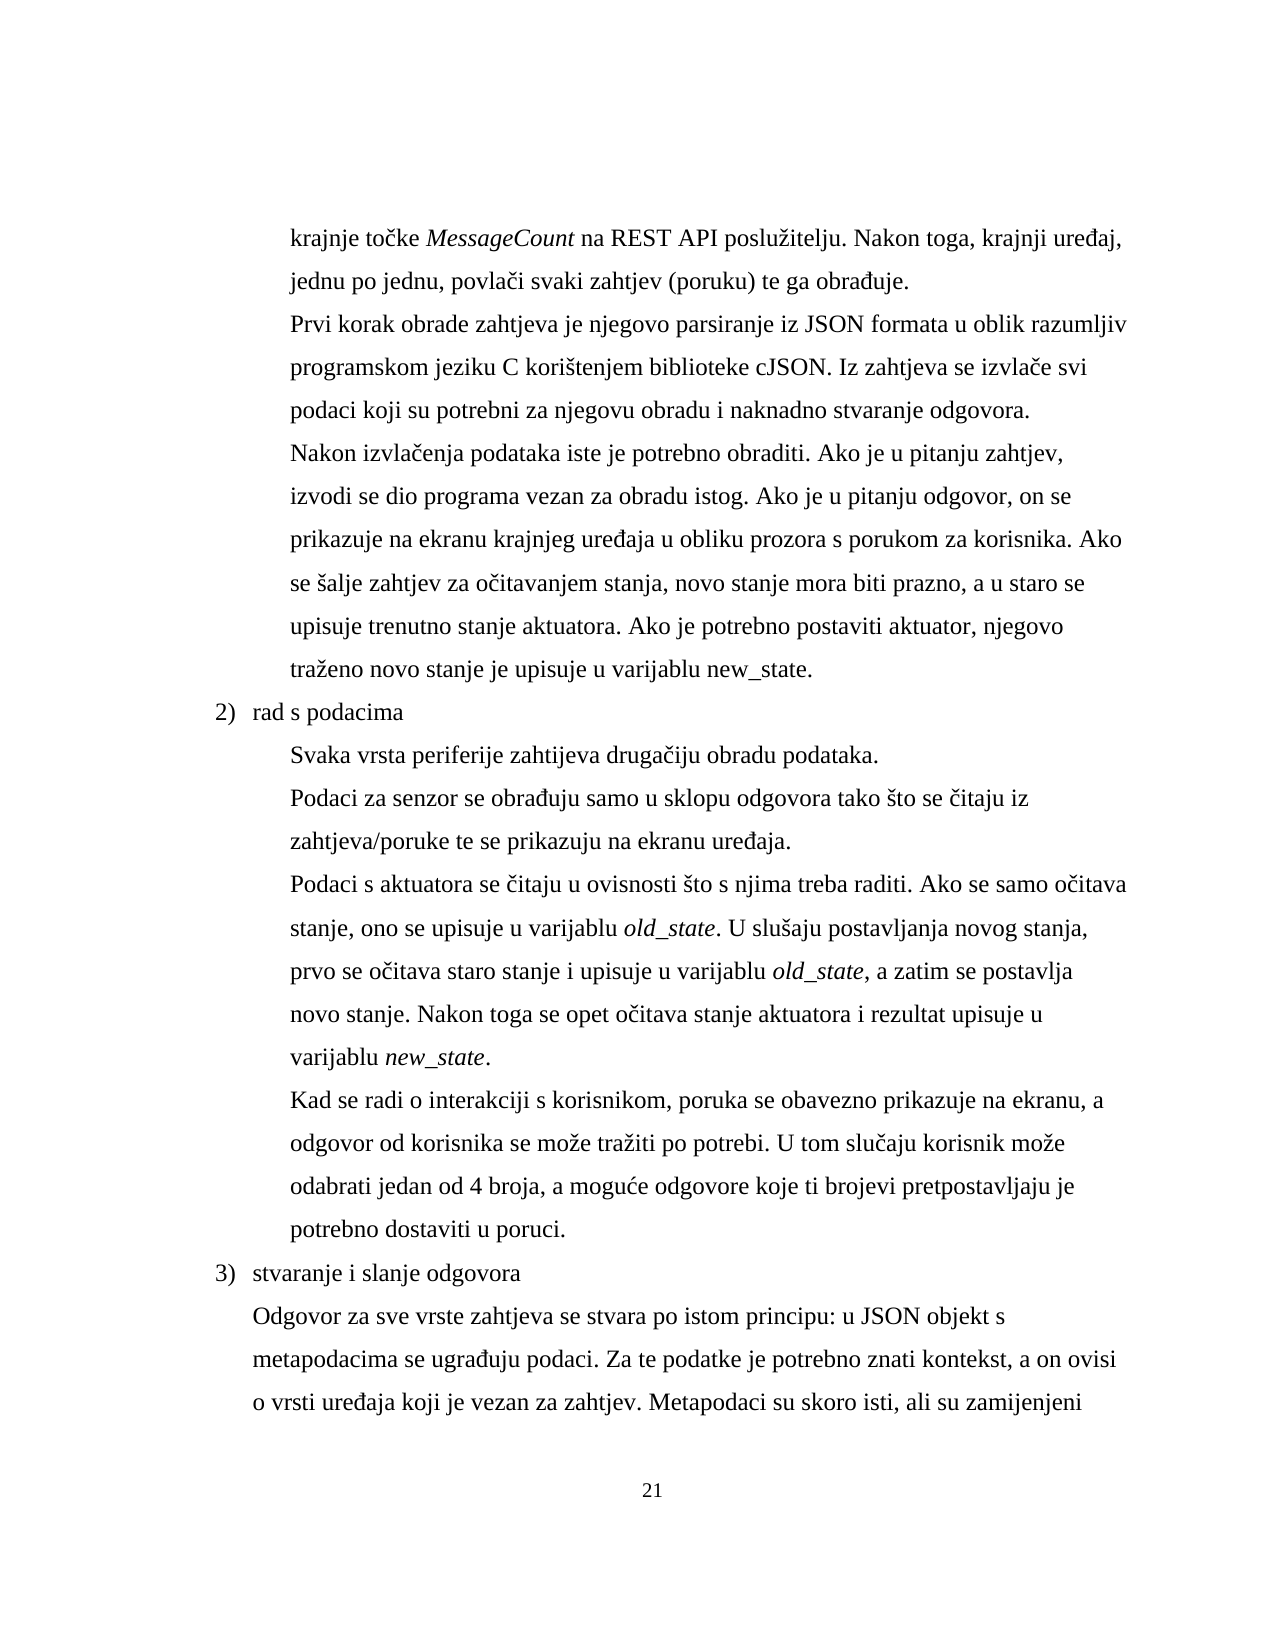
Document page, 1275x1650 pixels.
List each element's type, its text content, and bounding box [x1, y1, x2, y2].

list Podaci s aktuatora se čitaju u ovisnosti što s njima treba raditi. Ako se samo očitava stanje, ono se upisuje u varijablu old_state. U slušaju postavljanja novog stanja, prvo se očitava staro stanje i upisuje u varijablu old_state, a zatim se postavlja novo stanje. Nakon toga se opet očitava stanje aktuatora i rezultat upisuje u varijablu new_state. [252, 869, 1127, 1071]
list krajnje točke MessageCount na REST API poslužitelju. Nakon toga, krajnji uređaj, jednu po jednu, povlači svaki zahtjev (poruku) te ga obrađuje. [252, 223, 1127, 294]
list Odgovor za sve vrste zahtjeva se stvara po istom principu: u JSON objekt s metapodacima se ugrađuju podaci. Za te podatke je potrebno znati kontekst, a on ovisi o vrsti uređaja koji je vezan za zahtjev. Metapodaci su skoro isti, ali su zamijenjeni [215, 1301, 1127, 1416]
list Prvi korak obrade zahtjeva je njegovo parsiranje iz JSON formata u oblik razumljiv programskom jeziku C korištenjem biblioteke cJSON. Iz zahtjeva se izvlače svi podaci koji su potrebni za njegovu obradu i naknadno stvaranje odgovora. [252, 309, 1127, 424]
list stvaranje i slanje odgovora [215, 1258, 1127, 1286]
list Kad se radi o interakciji s korisnikom, poruka se obavezno prikazuje na ekranu, a odgovor od korisnika se može tražiti po potrebi. U tom slučaju korisnik može odabrati jedan od 4 broja, a moguće odgovore koje ti brojevi pretpostavljaju je potrebno dostaviti u poruci. [252, 1085, 1127, 1243]
list Nakon izvlačenja podataka iste je potrebno obraditi. Ako je u pitanju zahtjev, izvodi se dio programa vezan za obradu istog. Ako je u pitanju odgovor, on se prikazuje na ekranu krajnjeg uređaja u obliku prozora s porukom za korisnika. Ako se šalje zahtjev za očitavanjem stanja, novo stanje mora biti prazno, a u staro se upisuje trenutno stanje aktuatora. Ako je potrebno postaviti aktuator, njegovo traženo novo stanje je upisuje u varijablu new_state. [252, 438, 1127, 683]
list Podaci za senzor se obrađuju samo u sklopu odgovora tako što se čitaju iz zahtjeva/poruke te se prikazuju na ekranu uređaja. [252, 783, 1127, 855]
list Svaka vrsta periferije zahtijeva drugačiju obradu podataka. [252, 740, 1127, 769]
list rad s podacima [215, 697, 1127, 726]
